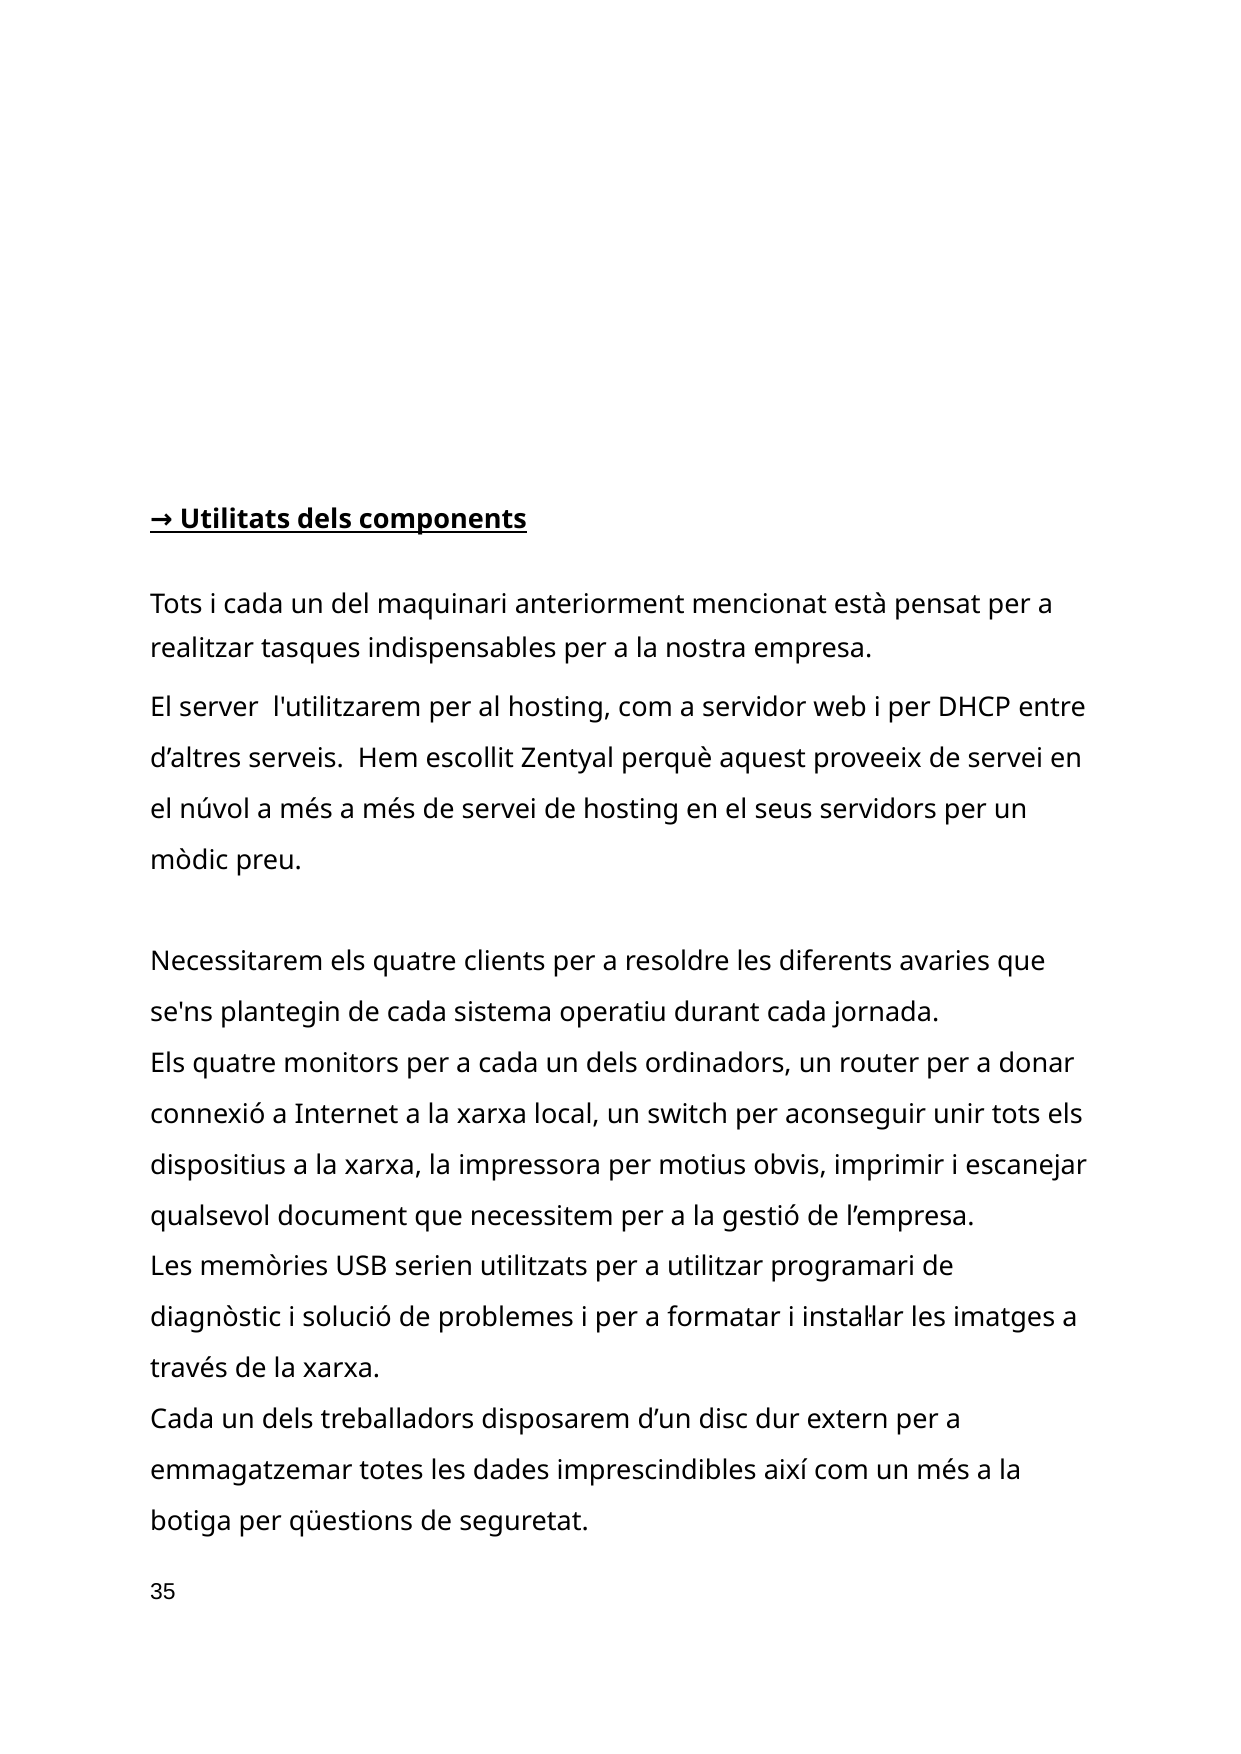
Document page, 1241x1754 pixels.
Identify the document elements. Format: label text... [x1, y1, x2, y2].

text El server l'utilitzarem per al hosting, com a servidor web i per DHCP entre d’altres serveis. Hem escollit Zentyal perquè aquest proveeix de servei en el núvol a més a més de servei de hosting en el seus servidors per un mòdic preu. [150, 688, 1090, 877]
text Cada un dels treballadors disposarem d’un disc dur extern per a emmagatzemar totes les dades imprescindibles així com un més a la botiga per qüestions de seguretat. [150, 1399, 1090, 1538]
text Tots i cada un del maquinari anteriorment mencionat està pensat per a realitzar tasques indispensables per a la nostra empresa. [150, 585, 1090, 666]
text Els quatre monitors per a cada un dels ordinadors, un router per a donar connexió a Internet a la xarxa local, un switch per aconseguir unir tots els dispositius a la xarxa, la impressora per motius obvis, imprimir i escanejar qualsevol document que necessitem per a la gestió de l’empresa. [150, 1043, 1090, 1233]
text Les memòries USB serien utilitzats per a utilitzar programari de diagnòstic i solució de problemes i per a formatar i instal·lar les imatges a través de la xarxa. [150, 1247, 1090, 1385]
text Necessitarem els quatre clients per a resoldre les diferents avaries que se'ns plantegin de cada sistema operatiu durant cada jornada. [150, 942, 1090, 1029]
text → Utilitats dels components [150, 500, 1090, 537]
